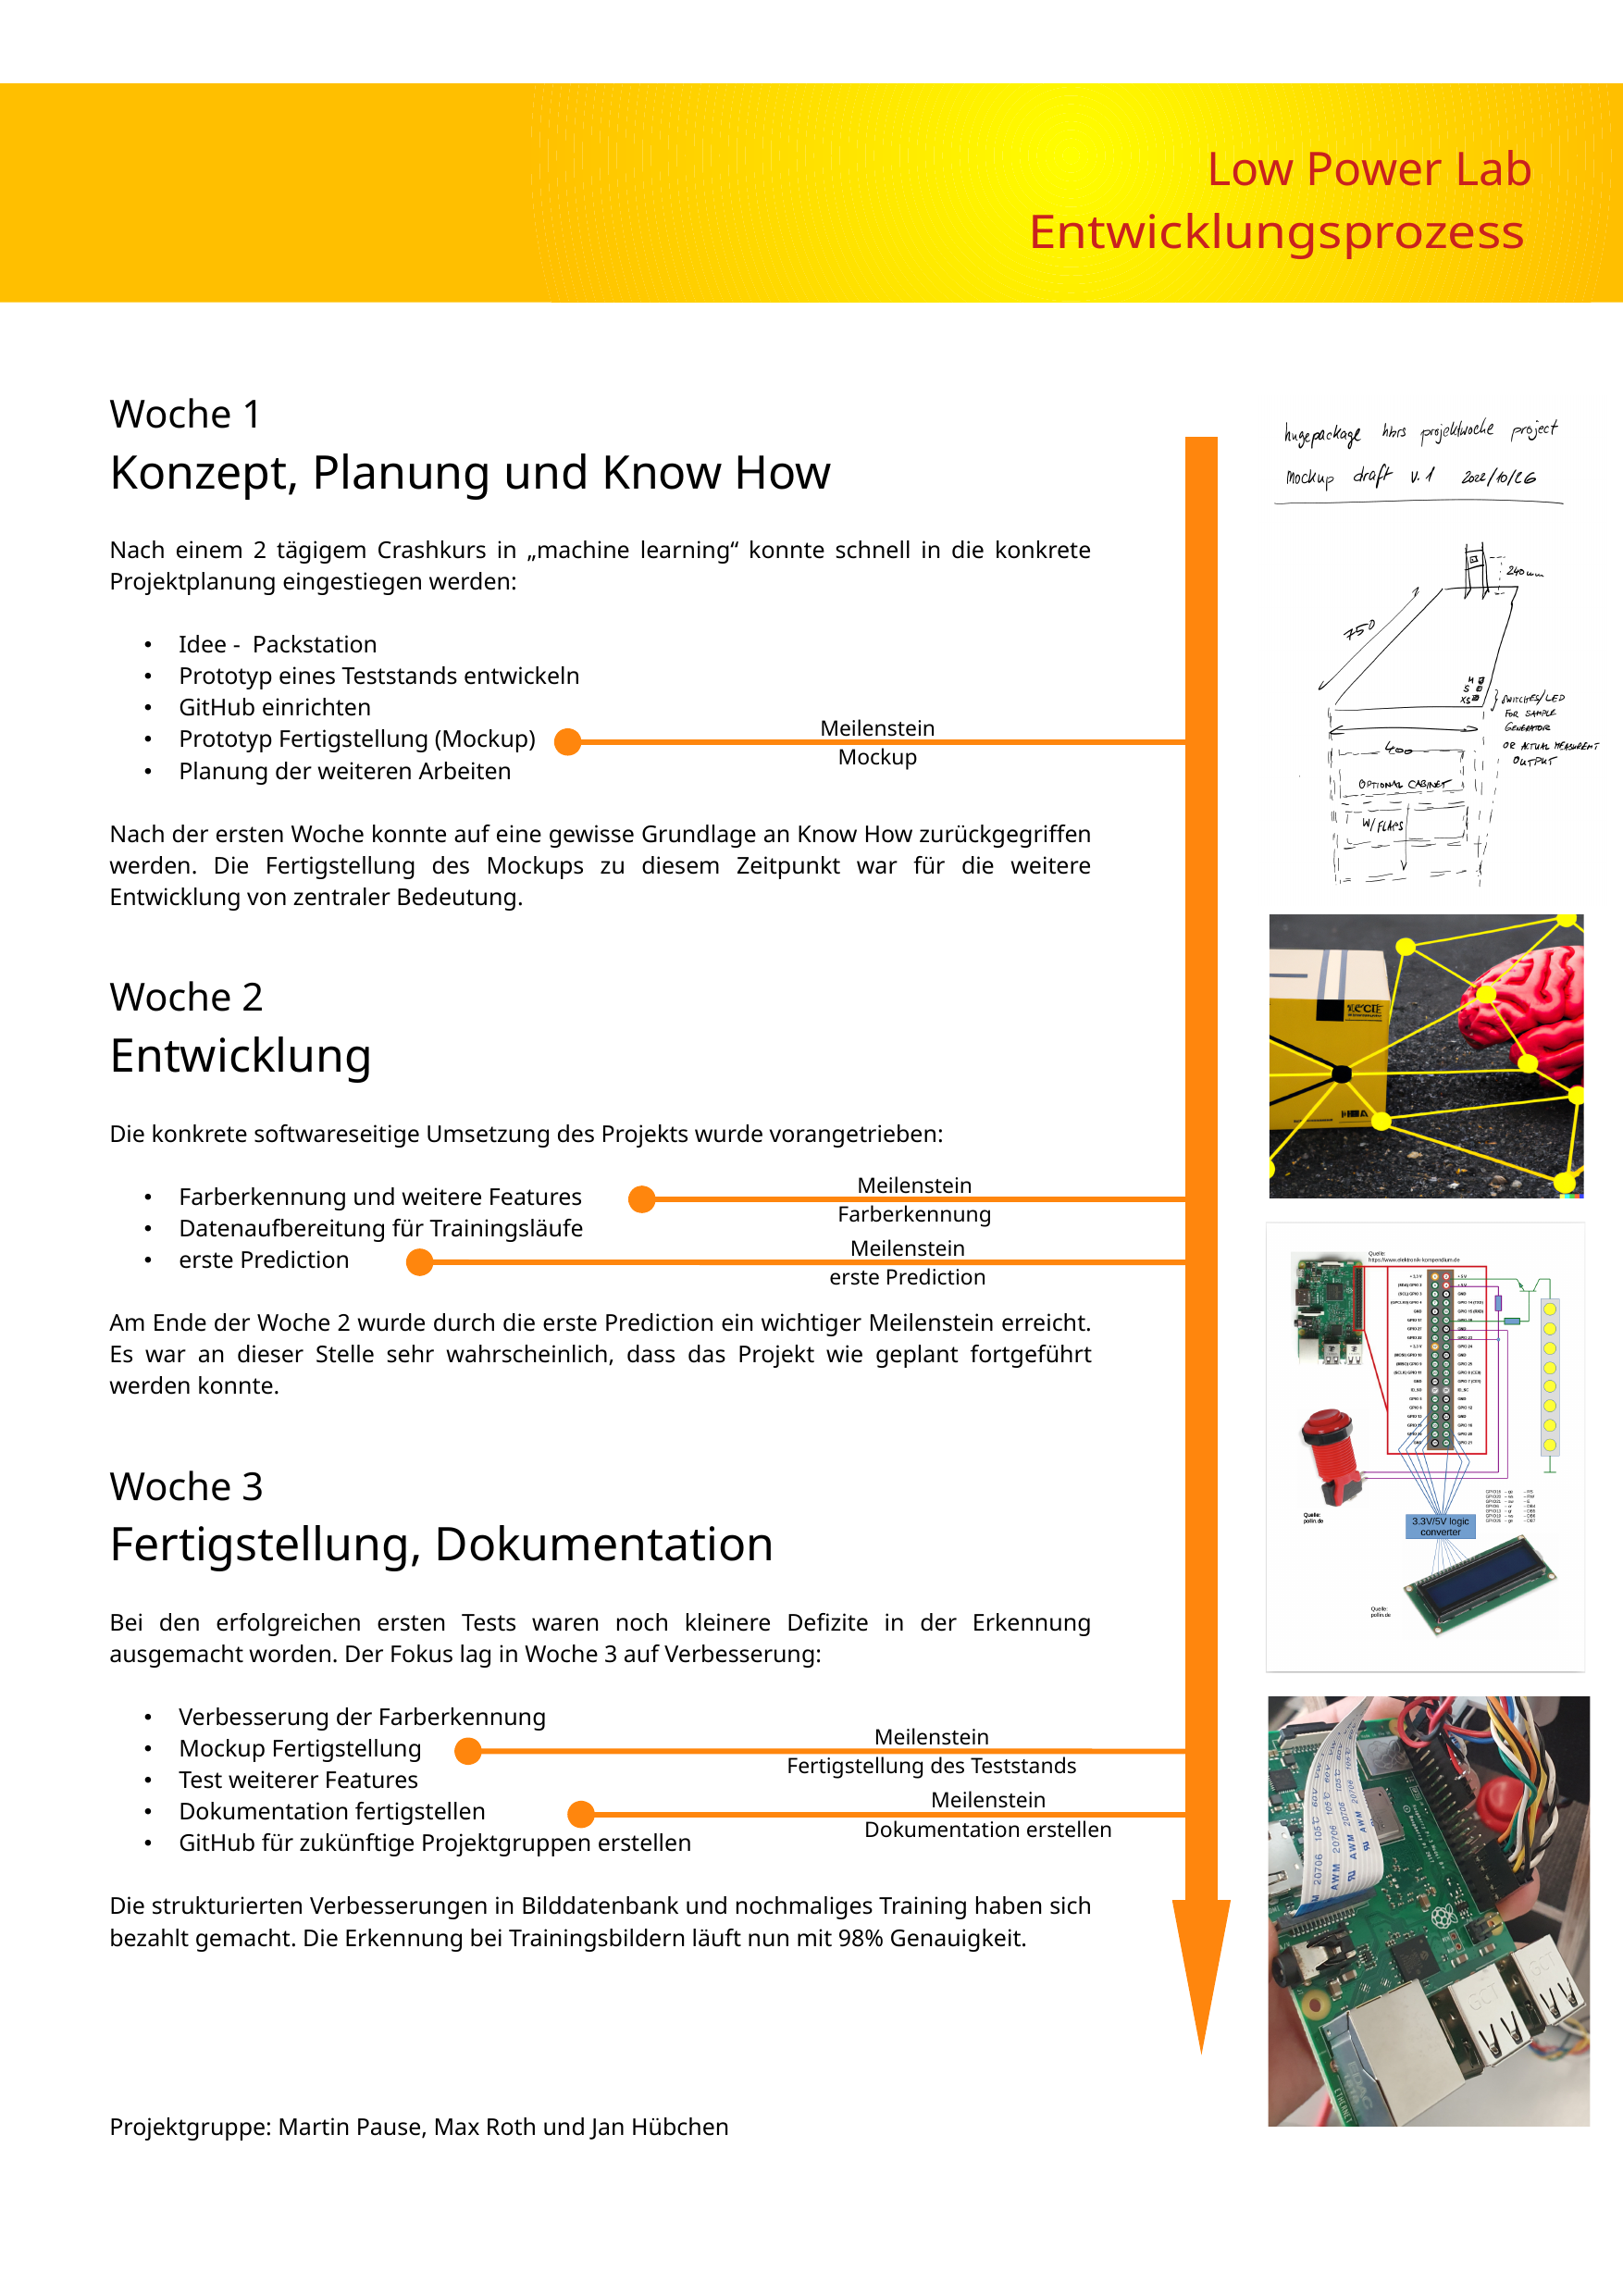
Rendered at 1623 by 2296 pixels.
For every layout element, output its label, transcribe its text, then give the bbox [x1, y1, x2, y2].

list Datenaufbereitung für Trainingsläufe [144, 1211, 1185, 1243]
list [1218, 1732, 1268, 1764]
text Nach der ersten Woche konnte auf eine gewisse Grundlage an Know How zurückgegriffen werden. Die Fertigstellung des Mockups zu diesem Zeitpunkt war für die weitere Entwicklung von zentraler Bedeutung. [109, 817, 1093, 912]
picture [1268, 1696, 1591, 2127]
text Bei den erfolgreichen ersten Tests waren noch kleinere Defizite in der Erkennung ausgemacht worden. Der Fokus lag in Woche 3 auf Verbesserung: [109, 1607, 1093, 1669]
text Nach einem 2 tägigem Crashkurs in „machine learning“ konnte schnell in die konkrete Projektplanung eingestiegen werden: [109, 534, 1093, 597]
list [1218, 628, 1257, 660]
text Am Ende der Woche 2 wurde durch die erste Prediction ein wichtiger Meilenstein erreicht. Es war an dieser Stelle sehr wahrscheinlich, dass das Projekt wie geplant fortgeführt werden konnte. [109, 1307, 1093, 1401]
picture [1265, 1222, 1586, 1673]
text Projektgruppe: Martin Pause, Max Roth und Jan Hübchen [109, 2111, 1514, 2142]
text [1218, 1459, 1265, 1511]
text Die konkrete softwareseitige Umsetzung des Projekts wurde vorangetrieben: [109, 1117, 1093, 1148]
list [1218, 1701, 1268, 1732]
text Woche 2 [109, 970, 1185, 1023]
list [1218, 1211, 1514, 1243]
text Konzept, Planung und Know How [109, 439, 1185, 503]
list Farberkennung und weitere Features [144, 1180, 1185, 1211]
list Prototyp Fertigstellung (Mockup) [144, 723, 1185, 754]
list [1218, 754, 1257, 786]
text Entwicklung [109, 1023, 1185, 1086]
text [1218, 1023, 1269, 1086]
text Woche 3 [109, 1459, 1185, 1511]
list Prototyp eines Teststands entwickeln [144, 660, 1185, 691]
list [1218, 1764, 1268, 1795]
list Idee - Packstation [144, 628, 1185, 660]
list [1218, 691, 1257, 723]
list Dokumentation fertigstellen [144, 1795, 1185, 1827]
list Test weiterer Features [144, 1764, 1185, 1795]
list [1218, 1180, 1514, 1211]
list Verbesserung der Farberkennung [144, 1701, 1185, 1732]
picture [1257, 395, 1607, 906]
list erste Prediction [144, 1243, 1185, 1275]
list [1218, 1795, 1268, 1827]
text [1218, 970, 1269, 1023]
text Woche 1 [109, 387, 1514, 439]
list [1218, 1243, 1265, 1275]
list [1218, 723, 1257, 754]
list GitHub einrichten [144, 691, 1185, 723]
picture [1269, 914, 1584, 1198]
list Planung der weiteren Arbeiten [144, 754, 1185, 786]
text [1218, 439, 1257, 503]
text Die strukturierten Verbesserungen in Bilddatenbank und nochmaliges Training haben sich bezahlt gemacht. Die Erkennung bei Trainingsbildern läuft nun mit 98% Genauigkeit. [109, 1890, 1093, 1953]
text Fertigstellung, Dokumentation [109, 1511, 1185, 1575]
list [1218, 660, 1257, 691]
text [1218, 1511, 1265, 1575]
list GitHub für zukünftige Projektgruppen erstellen [144, 1827, 1185, 1858]
list Mockup Fertigstellung [144, 1732, 1185, 1764]
list [1218, 1827, 1268, 1858]
